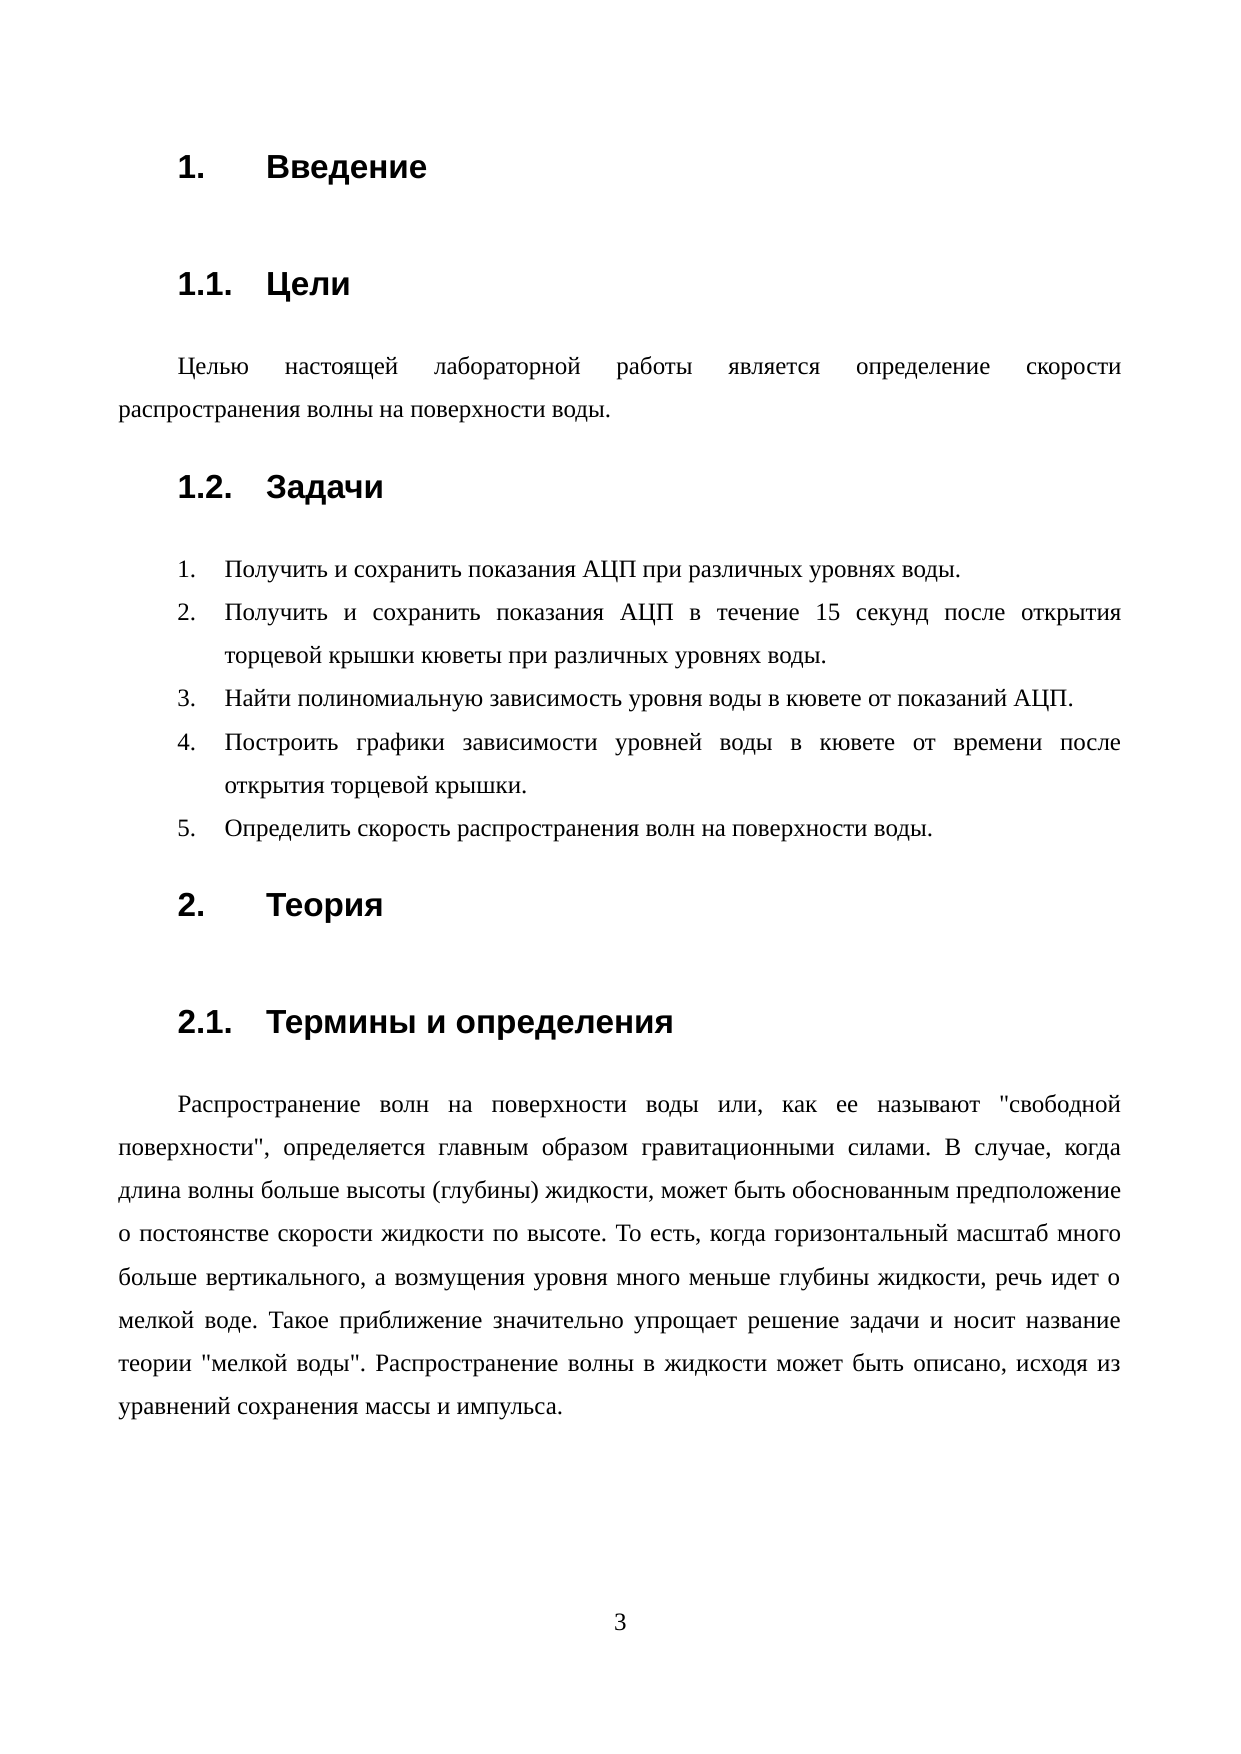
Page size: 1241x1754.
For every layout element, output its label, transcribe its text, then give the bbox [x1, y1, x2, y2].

list Найти полиномиальную зависимость уровня воды в кювете от показаний АЦП. [177, 683, 1122, 712]
subtitle Цели [118, 264, 1122, 303]
text Целью настоящей лабораторной работы является определение скорости распространения волны на поверхности воды. [118, 351, 1122, 423]
list Получить и сохранить показания АЦП при различных уровнях воды. [177, 554, 1122, 583]
subtitle Теория [118, 885, 1122, 924]
text Распространение волн на поверхности воды или, как ее называют "свободной поверхности", определяется главным образом гравитационными силами. В случае, когда длина волны больше высоты (глубины) жидкости, может быть обоснованным предположение о постоянстве скорости жидкости по высоте. То есть, когда горизонтальный масштаб много больше вертикального, а возмущения уровня много меньше глубины жидкости, речь идет о мелкой воде. Такое приближение значительно упрощает решение задачи и носит название теории "мелкой воды". Распространение волны в жидкости может быть описано, исходя из уравнений сохранения массы и импульса. [118, 1089, 1122, 1420]
list Построить графики зависимости уровней воды в кювете от времени после открытия торцевой крышки. [177, 727, 1122, 798]
subtitle Задачи [118, 467, 1122, 505]
list Определить скорость распространения волн на поверхности воды. [177, 813, 1122, 842]
list Получить и сохранить показания АЦП в течение 15 секунд после открытия торцевой крышки кюветы при различных уровнях воды. [177, 597, 1122, 669]
subtitle Термины и определения [118, 1002, 1122, 1040]
subtitle Введение [118, 148, 1122, 186]
